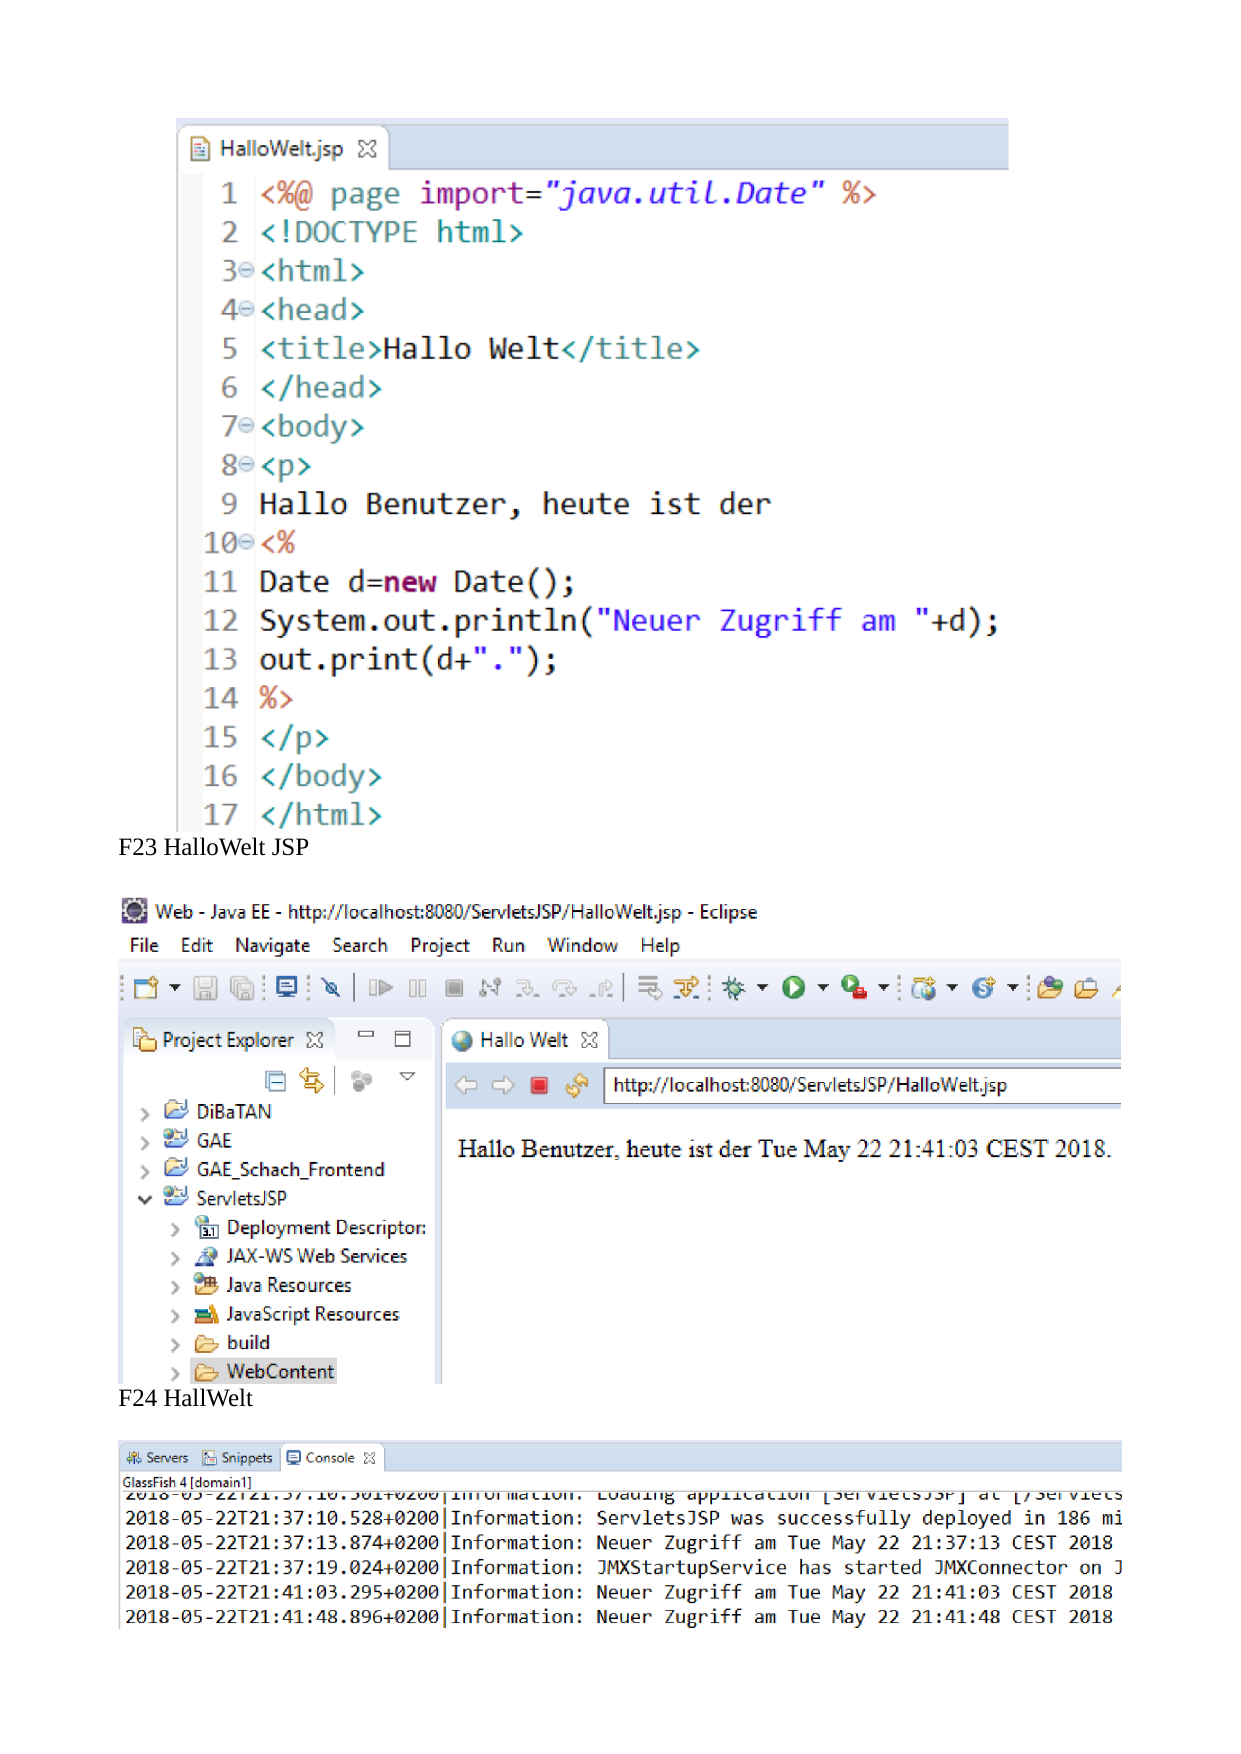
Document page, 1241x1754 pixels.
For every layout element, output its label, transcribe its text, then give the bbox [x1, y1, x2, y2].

picture [175, 118, 1065, 832]
picture [118, 1440, 1122, 1629]
text F23 HalloWelt JSP [118, 118, 1122, 860]
text F24 HallWelt [118, 1384, 1122, 1412]
picture [118, 889, 1122, 1384]
